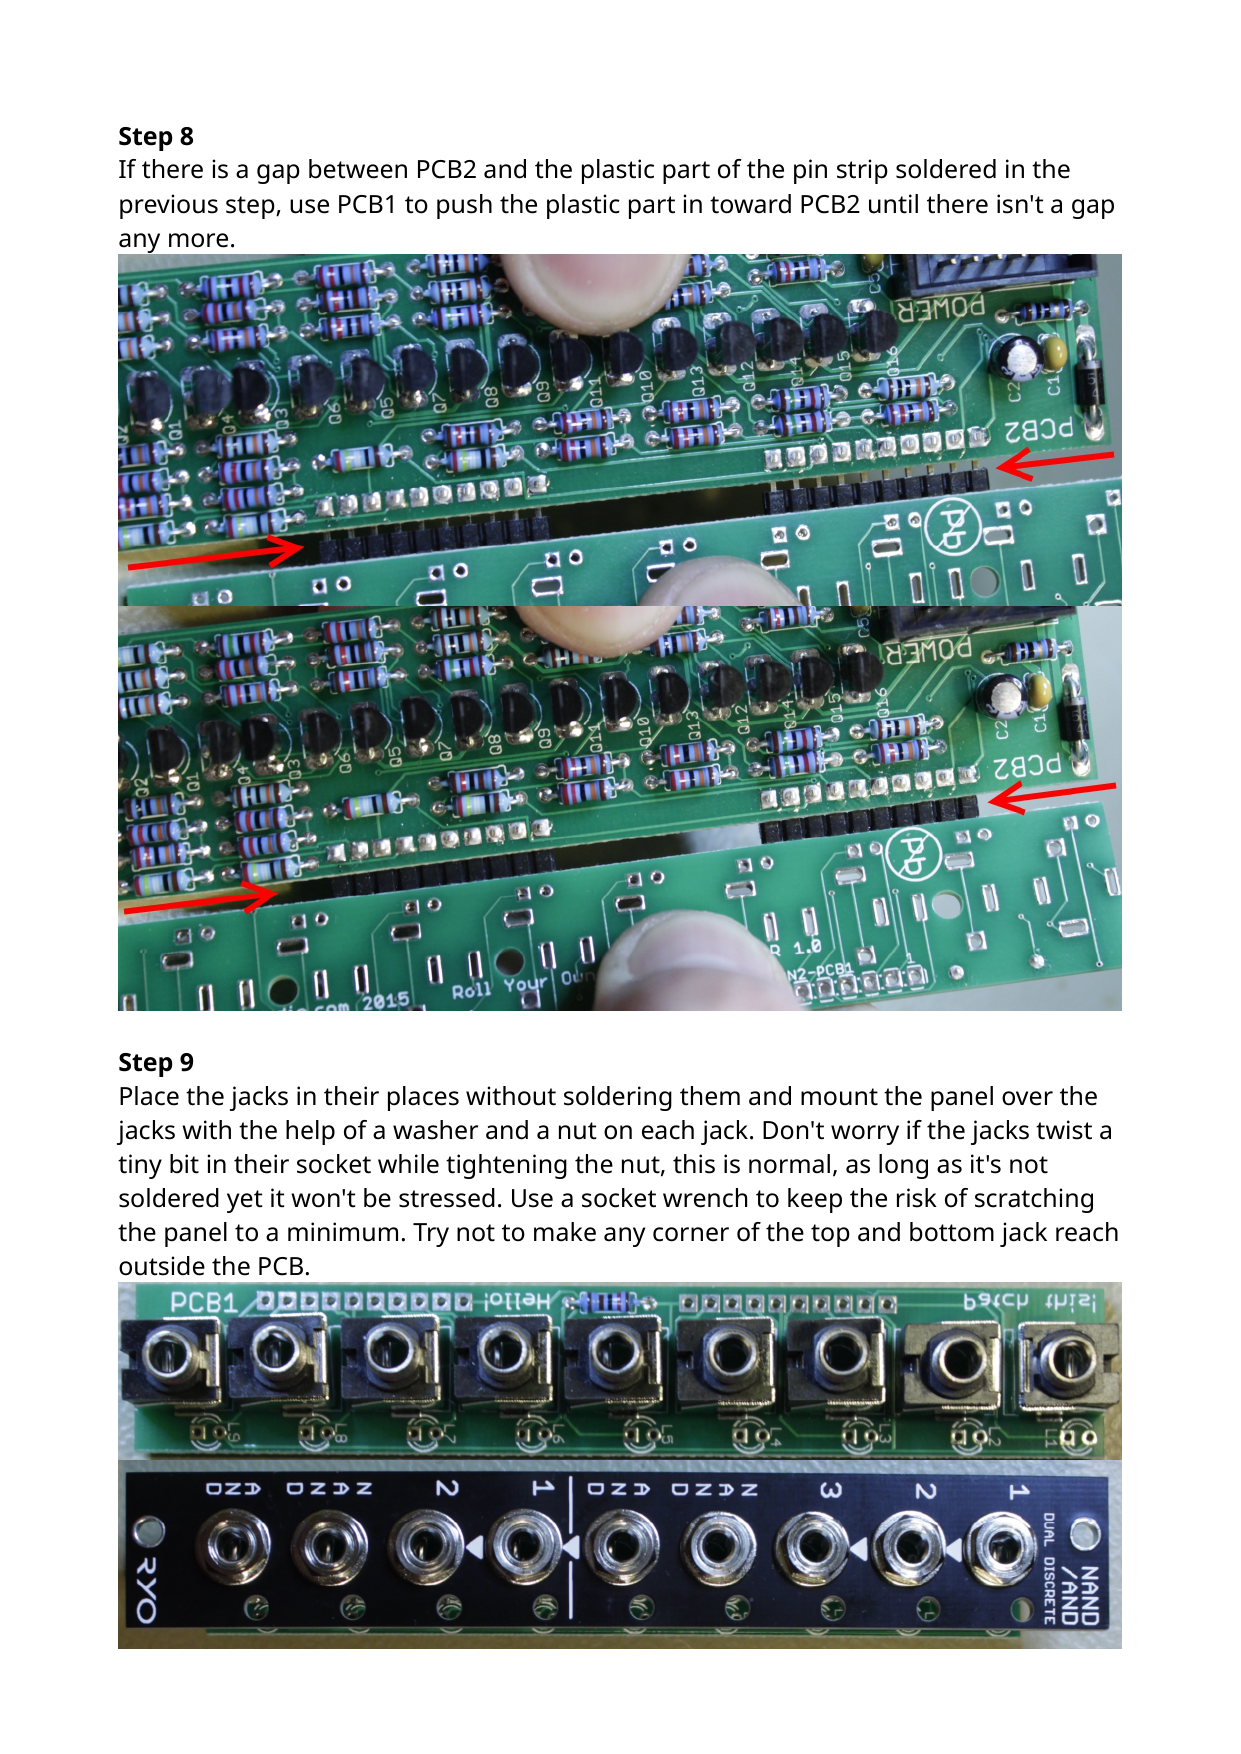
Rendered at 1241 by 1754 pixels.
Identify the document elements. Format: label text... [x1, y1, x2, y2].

text If there is a gap between PCB2 and the plastic part of the pin strip soldered in the previous step, use PCB1 to push the plastic part in toward PCB2 until there isn't a gap any more. [118, 152, 1122, 254]
picture [118, 1282, 1122, 1649]
text Step 9 [118, 1044, 1122, 1078]
picture [118, 254, 1122, 1011]
text Place the jacks in their places without soldering them and mount the panel over the jacks with the help of a washer and a nut on each jack. Don't worry if the jacks twist a tiny bit in their socket while tightening the nut, this is normal, as long as it's not soldered yet it won't be stressed. Use a socket wrench to keep the risk of scratching the panel to a minimum. Try not to make any corner of the top and bottom jack reach outside the PCB. [118, 1078, 1122, 1282]
text Step 8 [118, 118, 1122, 152]
